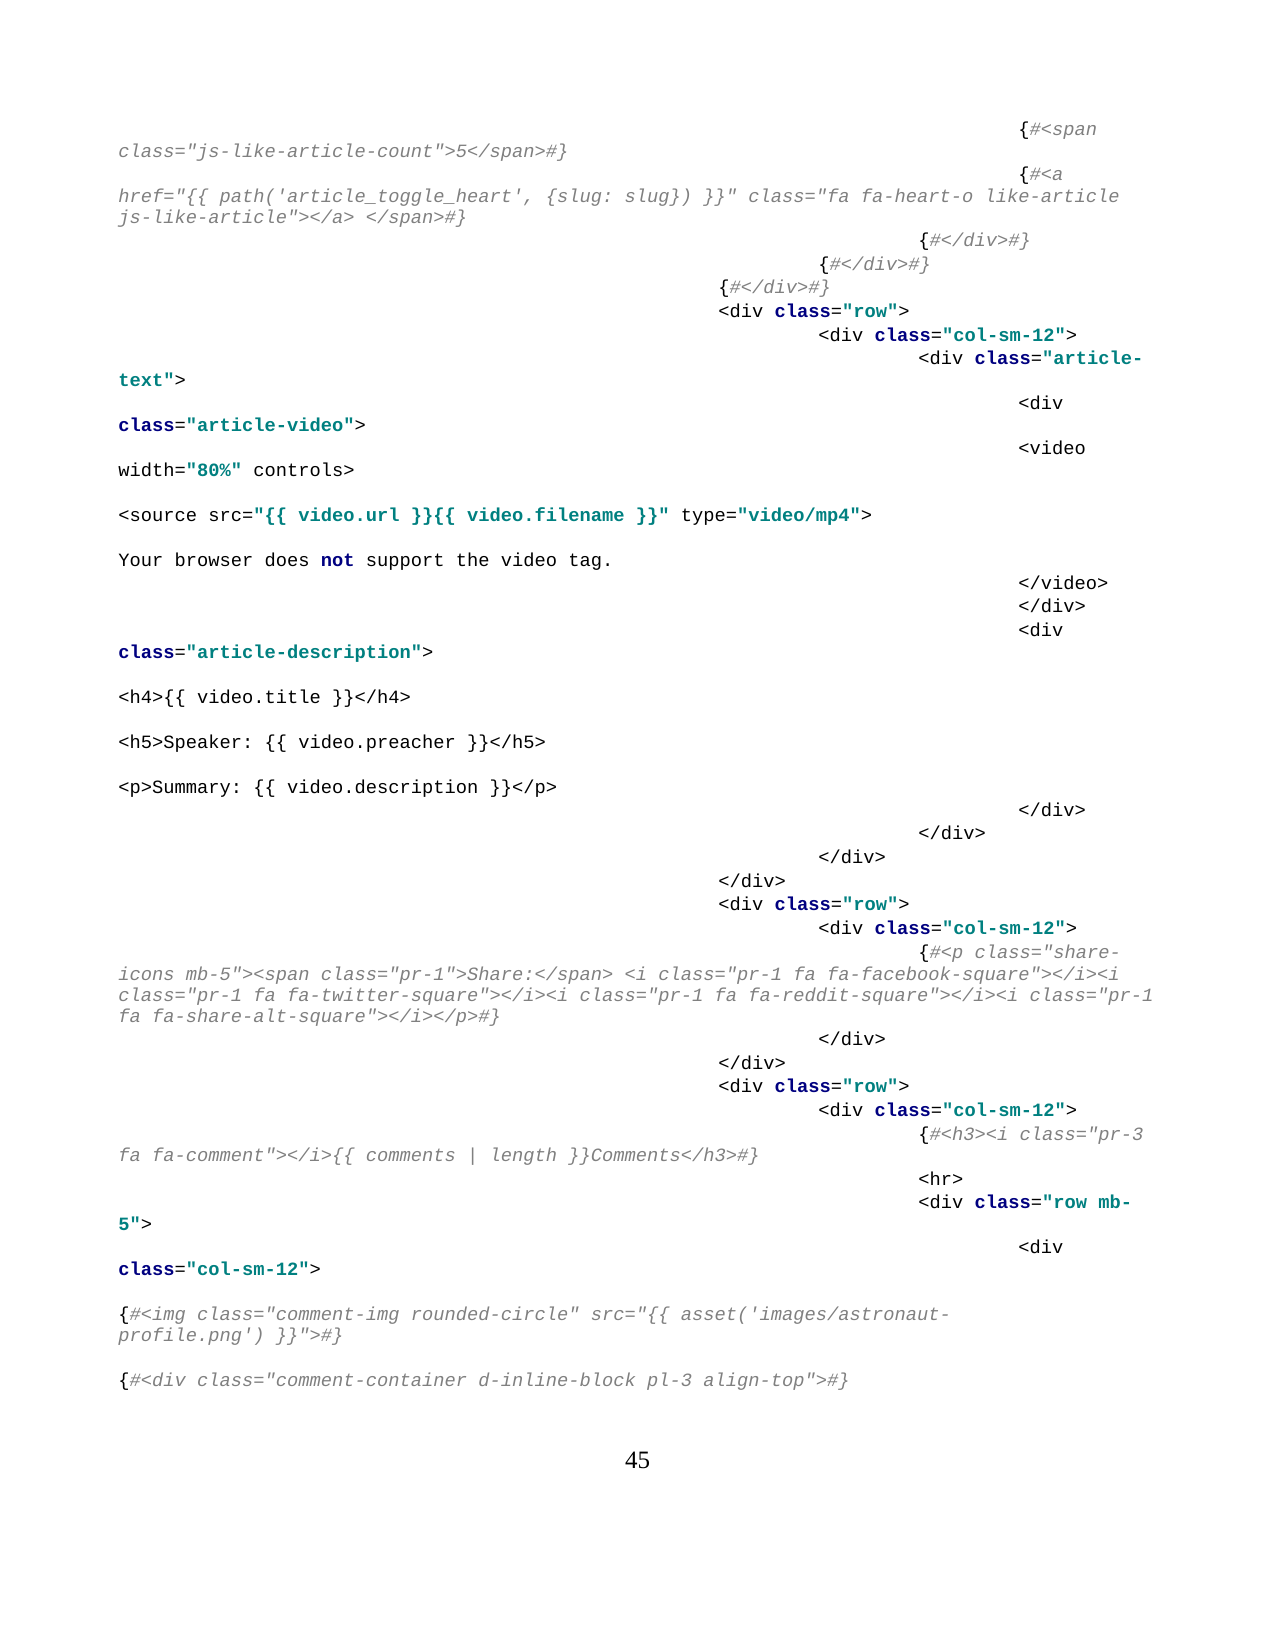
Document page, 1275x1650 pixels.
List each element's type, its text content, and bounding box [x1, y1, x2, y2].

text {#<div class="comment-container d-inline-block pl-3 align-top">#} [118, 1347, 1157, 1392]
text <div class="row"> [118, 893, 1157, 917]
text <h5>Speaker: {{ video.preacher }}</h5> [118, 709, 1157, 754]
text <div class="row mb-5"> [118, 1191, 1157, 1236]
text </video> [118, 572, 1157, 596]
text <hr> [118, 1167, 1157, 1191]
text <div class="col-sm-12"> [118, 1236, 1157, 1281]
text <video width="80%" controls> [118, 437, 1157, 482]
text <div class="article-video"> [118, 392, 1157, 437]
text {#<h3><i class="pr-3 fa fa-comment"></i>{{ comments | length }}Comments</h3>#} [118, 1123, 1157, 1167]
text {#</div>#} [118, 276, 1157, 300]
text </div> [118, 822, 1157, 846]
text </div> [118, 596, 1157, 619]
text </div> [118, 1028, 1157, 1052]
text <div class="col-sm-12"> [118, 324, 1157, 347]
text <div class="col-sm-12"> [118, 917, 1157, 941]
text <source src="{{ video.url }}{{ video.filename }}" type="video/mp4"> [118, 482, 1157, 527]
text </div> [118, 870, 1157, 893]
text </div> [118, 799, 1157, 822]
text {#<p class="share-icons mb-5"><span class="pr-1">Share:</span> <i class="pr-1 fa fa-facebook-square"></i><i class="pr-1 fa fa-twitter-square"></i><i class="pr-1 fa fa-reddit-square"></i><i class="pr-1 fa fa-share-alt-square"></i></p>#} [118, 941, 1157, 1028]
text <div class="row"> [118, 1075, 1157, 1099]
text <p>Summary: {{ video.description }}</p> [118, 754, 1157, 799]
text {#<img class="comment-img rounded-circle" src="{{ asset('images/astronaut-profile.png') }}">#} [118, 1281, 1157, 1347]
text <div class="article-description"> [118, 619, 1157, 664]
text {#<a href="{{ path('article_toggle_heart', {slug: slug}) }}" class="fa fa-heart-o like-article js-like-article"></a> </span>#} [118, 163, 1157, 229]
text {#</div>#} [118, 253, 1157, 276]
text Your browser does not support the video tag. [118, 527, 1157, 572]
text </div> [118, 846, 1157, 870]
text {#</div>#} [118, 229, 1157, 253]
text <div class="col-sm-12"> [118, 1099, 1157, 1123]
text {#<span class="js-like-article-count">5</span>#} [118, 118, 1157, 163]
text <div class="article-text"> [118, 347, 1157, 392]
text <h4>{{ video.title }}</h4> [118, 664, 1157, 709]
text <div class="row"> [118, 300, 1157, 324]
text </div> [118, 1052, 1157, 1075]
